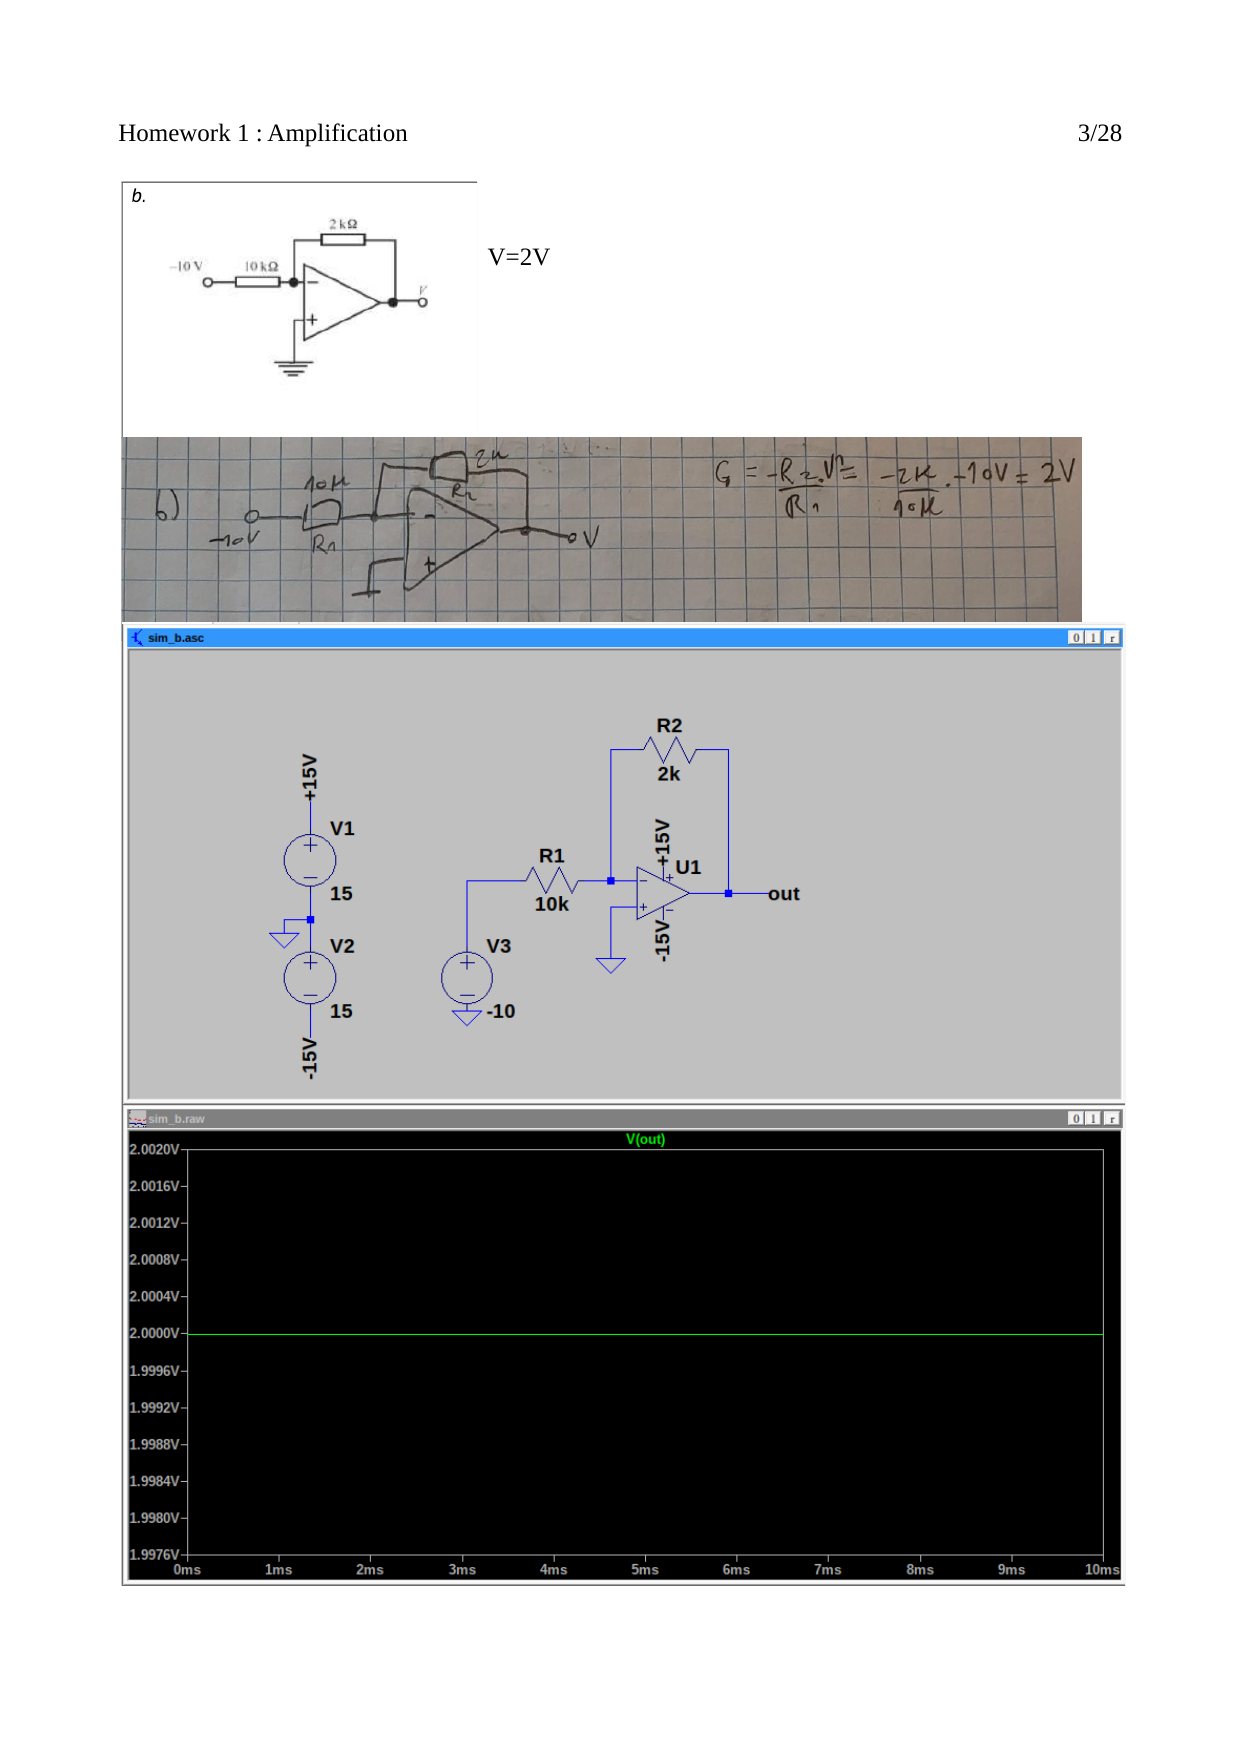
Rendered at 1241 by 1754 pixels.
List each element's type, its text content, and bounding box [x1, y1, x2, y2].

text V=2V [478, 242, 1122, 271]
picture [121, 181, 1126, 1586]
